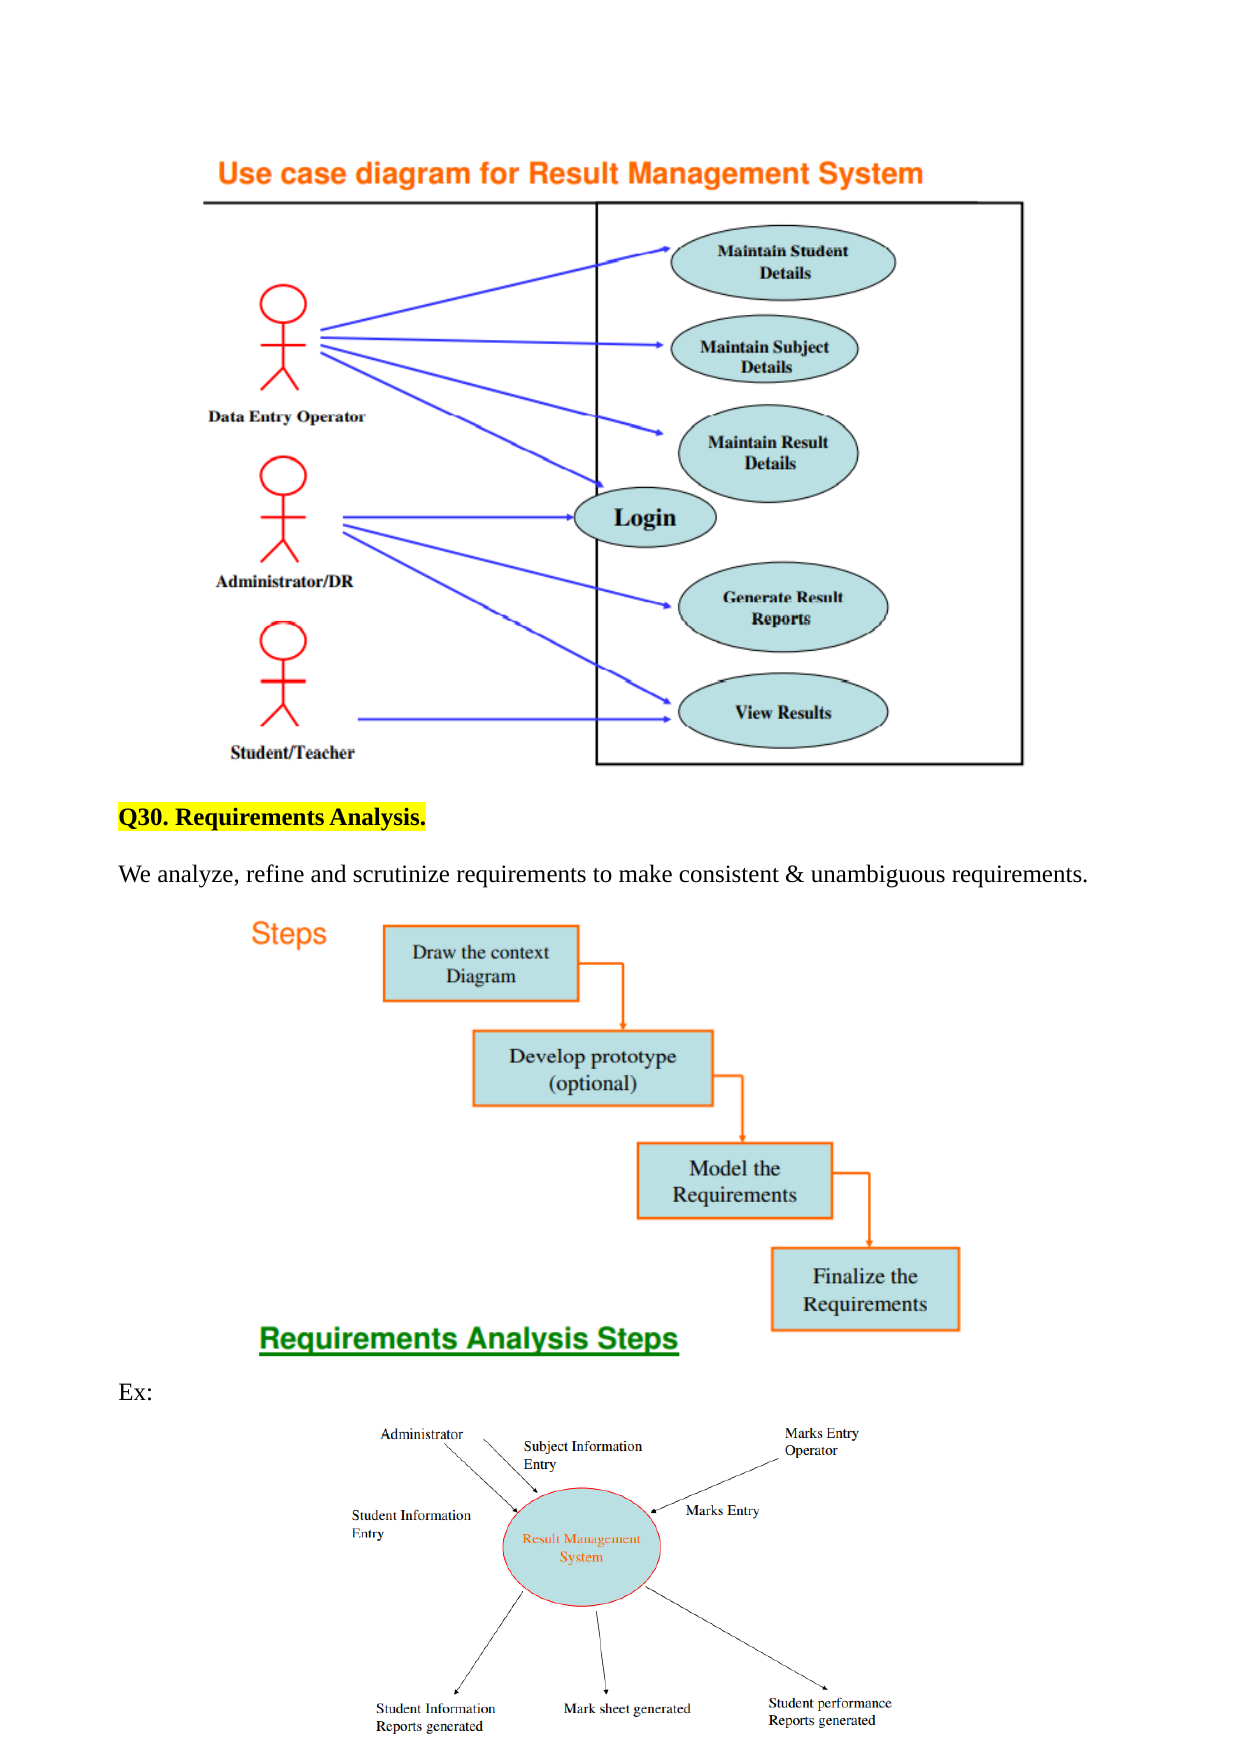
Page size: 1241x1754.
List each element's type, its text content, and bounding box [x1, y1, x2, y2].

text We analyze, refine and scrutinize requirements to make consistent & unambiguous requirements. [118, 859, 1122, 888]
picture [248, 916, 992, 1365]
text Q30. Requirements Analysis. [118, 802, 1122, 831]
text Ex: [118, 1377, 1122, 1406]
picture [203, 146, 1037, 774]
picture [335, 1405, 903, 1741]
